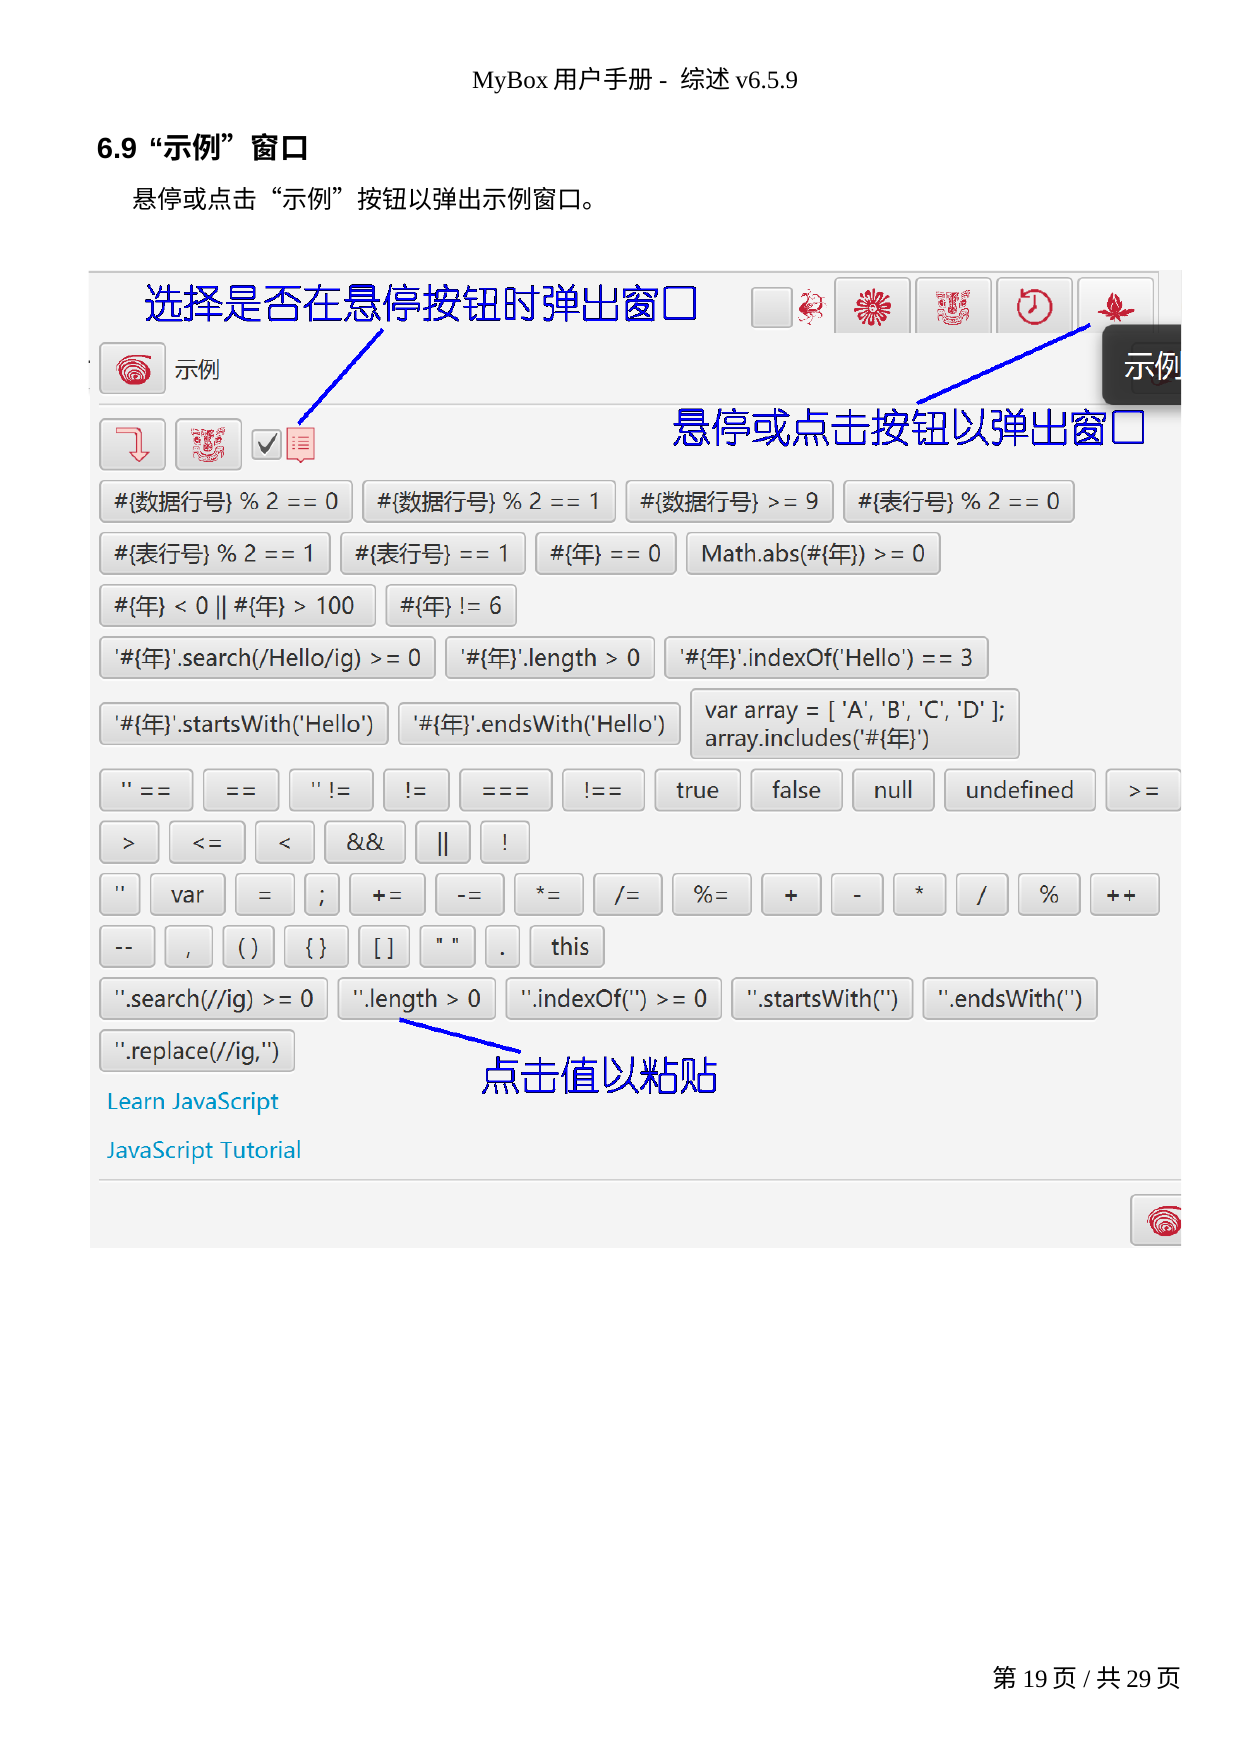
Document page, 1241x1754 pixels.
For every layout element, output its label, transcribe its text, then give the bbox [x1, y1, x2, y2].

subtitle “示例”窗口 [88, 125, 1181, 167]
picture [88, 269, 1182, 1248]
text 悬停或点击“示例”按钮以弹出示例窗口。 [88, 179, 1181, 216]
